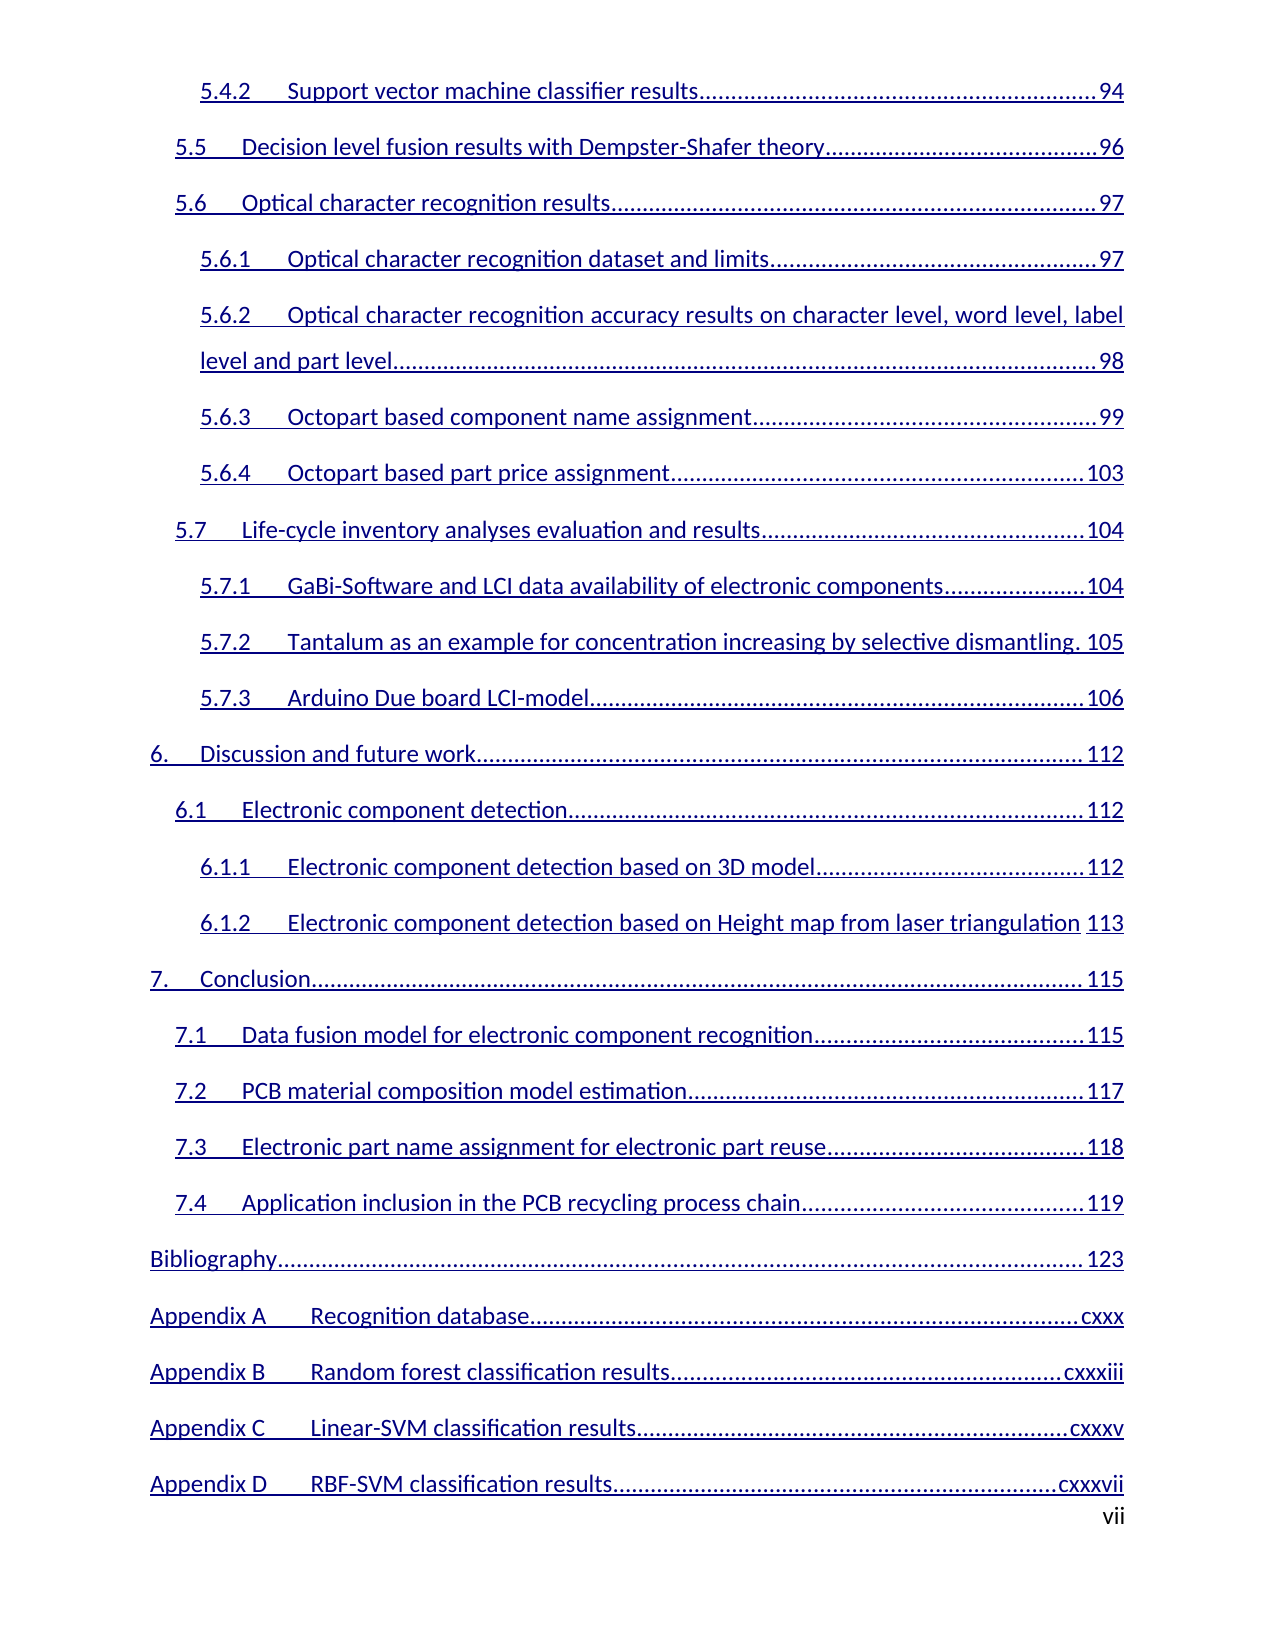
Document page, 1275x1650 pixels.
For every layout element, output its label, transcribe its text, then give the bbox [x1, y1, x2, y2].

text 5.7.2 Tantalum as an example for concentration increasing by selective dismantling 105 [200, 626, 1125, 657]
text 7.3 Electronic part name assignment for electronic part reuse 118 [175, 1131, 1125, 1162]
text 7.4 Application inclusion in the PCB recycling process chain 119 [175, 1187, 1125, 1218]
text 5.6.2 Optical character recognition accuracy results on character level, word level, label level and part level 98 [200, 299, 1125, 326]
text Appendix C Linear-SVM classification results cxxxv [150, 1412, 1125, 1443]
text 5.6.4 Octopart based part price assignment 103 [200, 458, 1125, 488]
text Appendix B Random forest classification results cxxxiii [150, 1356, 1125, 1386]
text 7. Conclusion 115 [150, 963, 1125, 993]
text Appendix A Recognition database cxxx [150, 1300, 1125, 1330]
text 5.6 Optical character recognition results 97 [175, 187, 1125, 218]
text 5.5 Decision level fusion results with Dempster-Shafer theory 96 [175, 131, 1125, 162]
text 5.6.1 Optical character recognition dataset and limits 97 [200, 243, 1125, 274]
text 6.1 Electronic component detection 112 [175, 794, 1125, 825]
text 5.7.3 Arduino Due board LCI-model 106 [200, 682, 1125, 713]
text 6.1.2 Electronic component detection based on Height map from laser triangulation 113 [200, 907, 1125, 937]
text Bibliography 123 [150, 1244, 1125, 1274]
text 5.7 Life-cycle inventory analyses evaluation and results 104 [175, 514, 1125, 544]
text Appendix D RBF-SVM classification results cxxxvii [150, 1468, 1125, 1499]
text 6. Discussion and future work 112 [150, 738, 1125, 769]
text 5.4.2 Support vector machine classifier results 94 [200, 75, 1125, 106]
text 7.2 PCB material composition model estimation 117 [175, 1075, 1125, 1106]
text 6.1.1 Electronic component detection based on 3D model 112 [200, 851, 1125, 881]
text 5.6.3 Octopart based component name assignment 99 [200, 401, 1125, 432]
text 5.6.2 Optical character recognition accuracy results on character level, word level, label level and part level 98 [200, 327, 1125, 376]
text 7.1 Data fusion model for electronic component recognition 115 [175, 1019, 1125, 1049]
text 5.7.1 GaBi-Software and LCI data availability of electronic components 104 [200, 570, 1125, 600]
